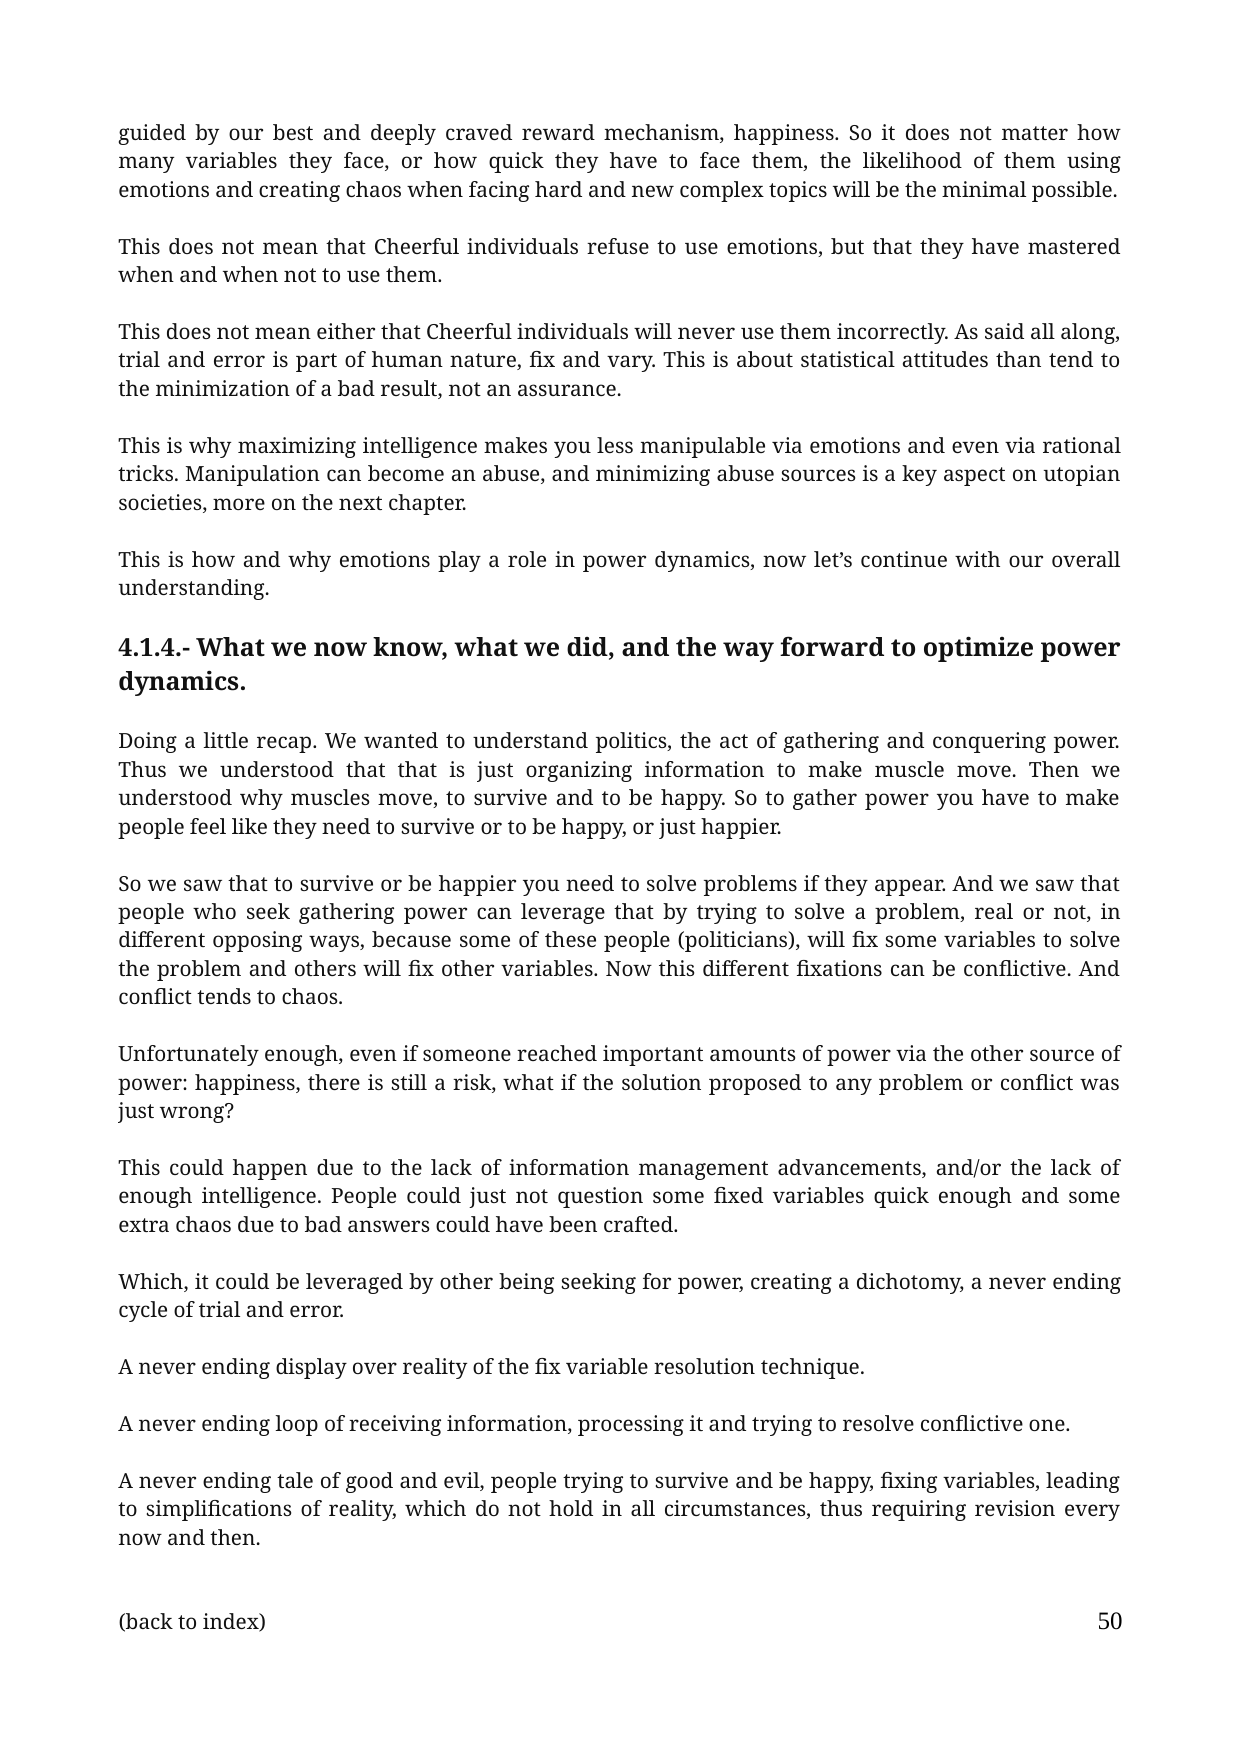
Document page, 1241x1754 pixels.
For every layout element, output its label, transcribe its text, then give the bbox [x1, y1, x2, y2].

text This could happen due to the lack of information management advancements, and/or the lack of enough intelligence. People could just not question some fixed variables quick enough and some extra chaos due to bad answers could have been crafted. [118, 1153, 1122, 1238]
text Doing a little recap. We wanted to understand politics, the act of gathering and conquering power. Thus we understood that that is just organizing information to make muscle move. Then we understood why muscles move, to survive and to be happy. So to gather power you have to make people feel like they need to survive or to be happy, or just happier. [118, 727, 1122, 840]
text This is how and why emotions play a role in power dynamics, now let’s continue with our overall understanding. [118, 545, 1122, 602]
text This is why maximizing intelligence makes you less manipulable via emotions and even via rational tricks. Manipulation can become an abuse, and minimizing abuse sources is a key aspect on utopian societies, more on the next chapter. [118, 431, 1122, 516]
text This does not mean that Cheerful individuals refuse to use emotions, but that they have mastered when and when not to use them. [118, 232, 1122, 289]
text This does not mean either that Cheerful individuals will never use them incorrectly. As said all along, trial and error is part of human nature, fix and vary. This is about statistical attitudes than tend to the minimization of a bad result, not an assurance. [118, 317, 1122, 402]
text Unfortunately enough, even if someone reached important amounts of power via the other source of power: happiness, there is still a risk, what if the solution proposed to any problem or conflict was just wrong? [118, 1039, 1122, 1125]
text A never ending display over reality of the fix variable resolution technique. [118, 1352, 1122, 1381]
text Which, it could be leveraged by other being seeking for power, creating a dichotomy, a never ending cycle of trial and error. [118, 1267, 1122, 1324]
text 4.1.4.- What we now know, what we did, and the way forward to optimize power dynamics. [118, 630, 1122, 698]
text A never ending loop of receiving information, processing it and trying to resolve conflictive one. [118, 1409, 1122, 1437]
text guided by our best and deeply craved reward mechanism, happiness. So it does not matter how many variables they face, or how quick they have to face them, the likelihood of them using emotions and creating chaos when facing hard and new complex topics will be the minimal possible. [118, 118, 1122, 203]
text So we saw that to survive or be happier you need to solve problems if they appear. And we saw that people who seek gathering power can leverage that by trying to solve a problem, real or not, in different opposing ways, because some of these people (politicians), will fix some variables to solve the problem and others will fix other variables. Now this different fixations can be conflictive. And conflict tends to chaos. [118, 869, 1122, 1011]
text A never ending tale of good and evil, people trying to survive and be happy, fixing variables, leading to simplifications of reality, which do not hold in all circumstances, thus requiring revision every now and then. [118, 1466, 1122, 1551]
